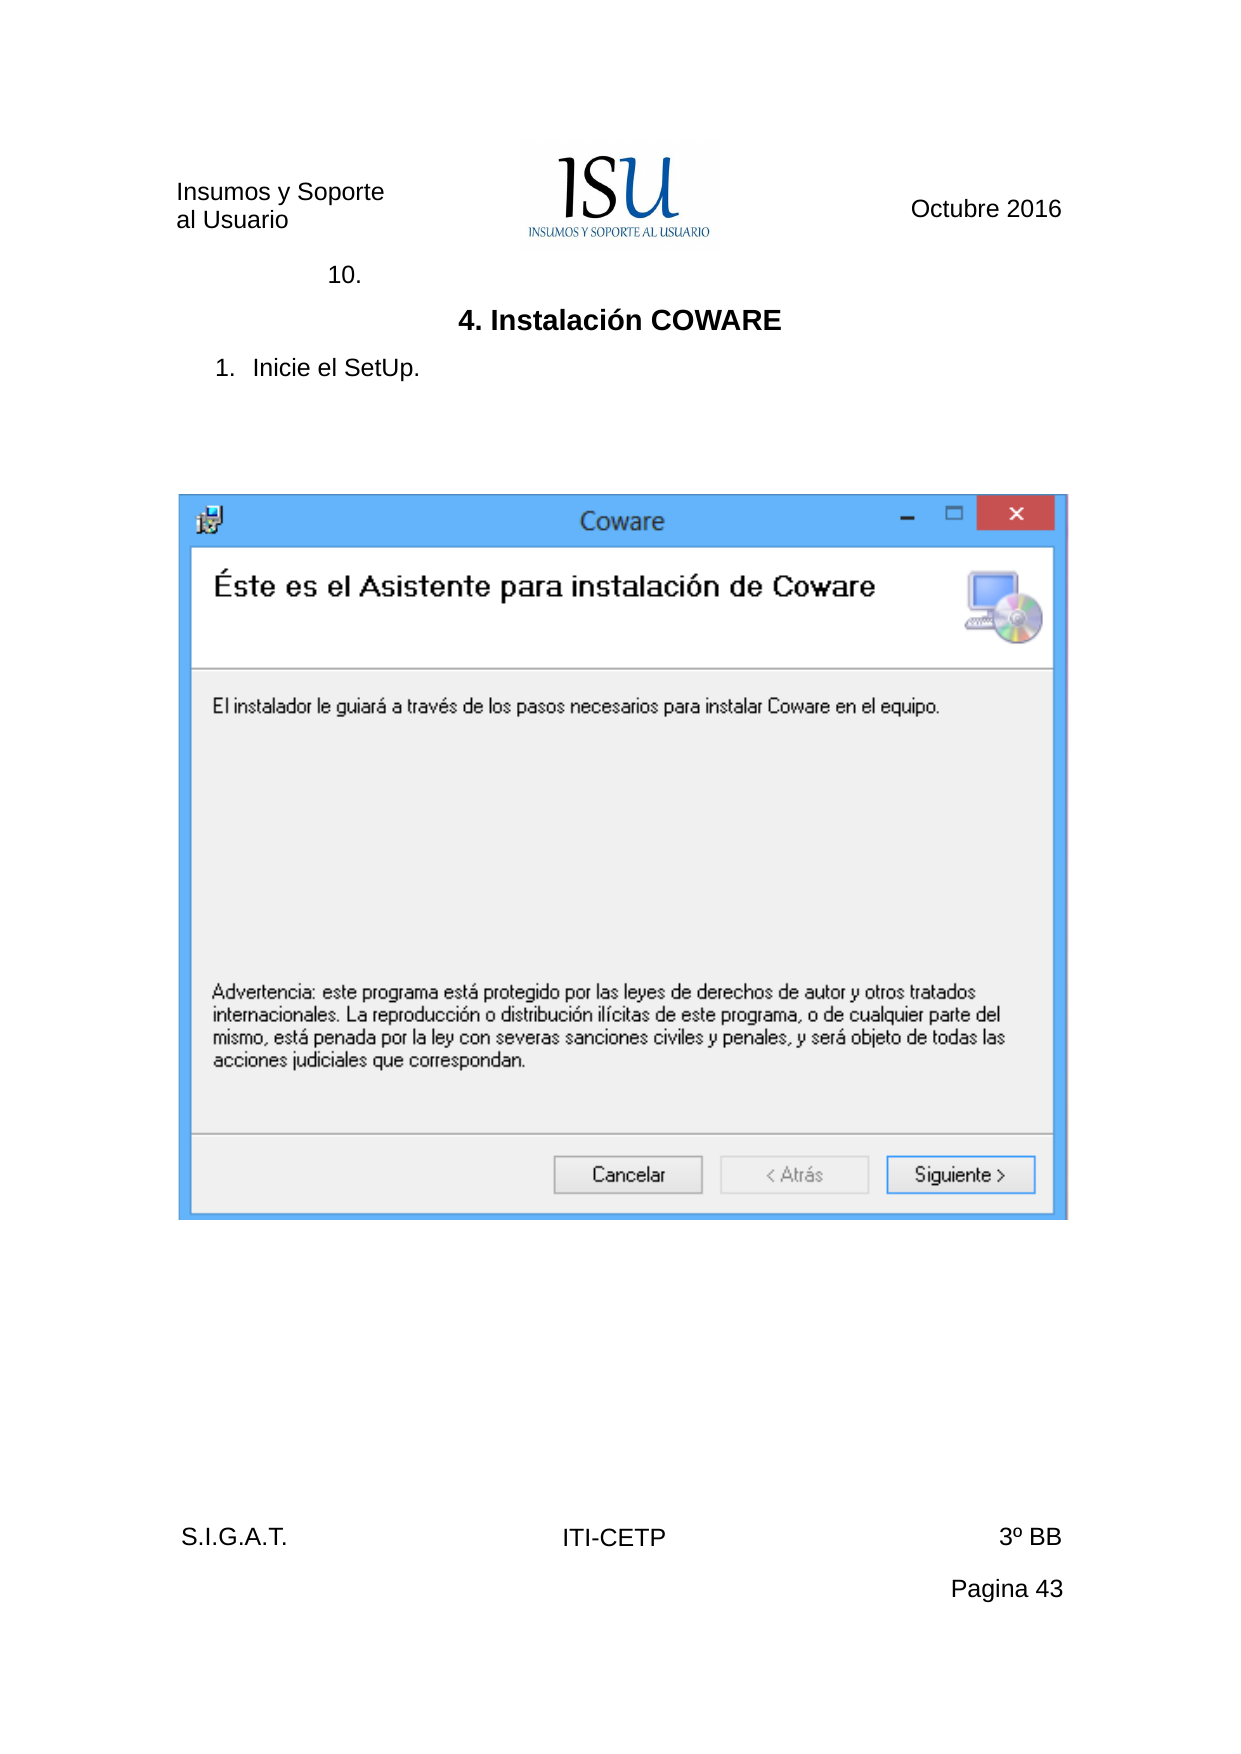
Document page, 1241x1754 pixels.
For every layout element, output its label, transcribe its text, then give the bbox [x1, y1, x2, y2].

list Finalizamos la instalación y tendremos el escritorio de Windows 10. [290, 260, 1063, 288]
picture [517, 138, 723, 252]
list [215, 1220, 1063, 1464]
list Inicie el SetUp. [215, 353, 1063, 494]
text 4. Instalación COWARE [177, 303, 1063, 336]
